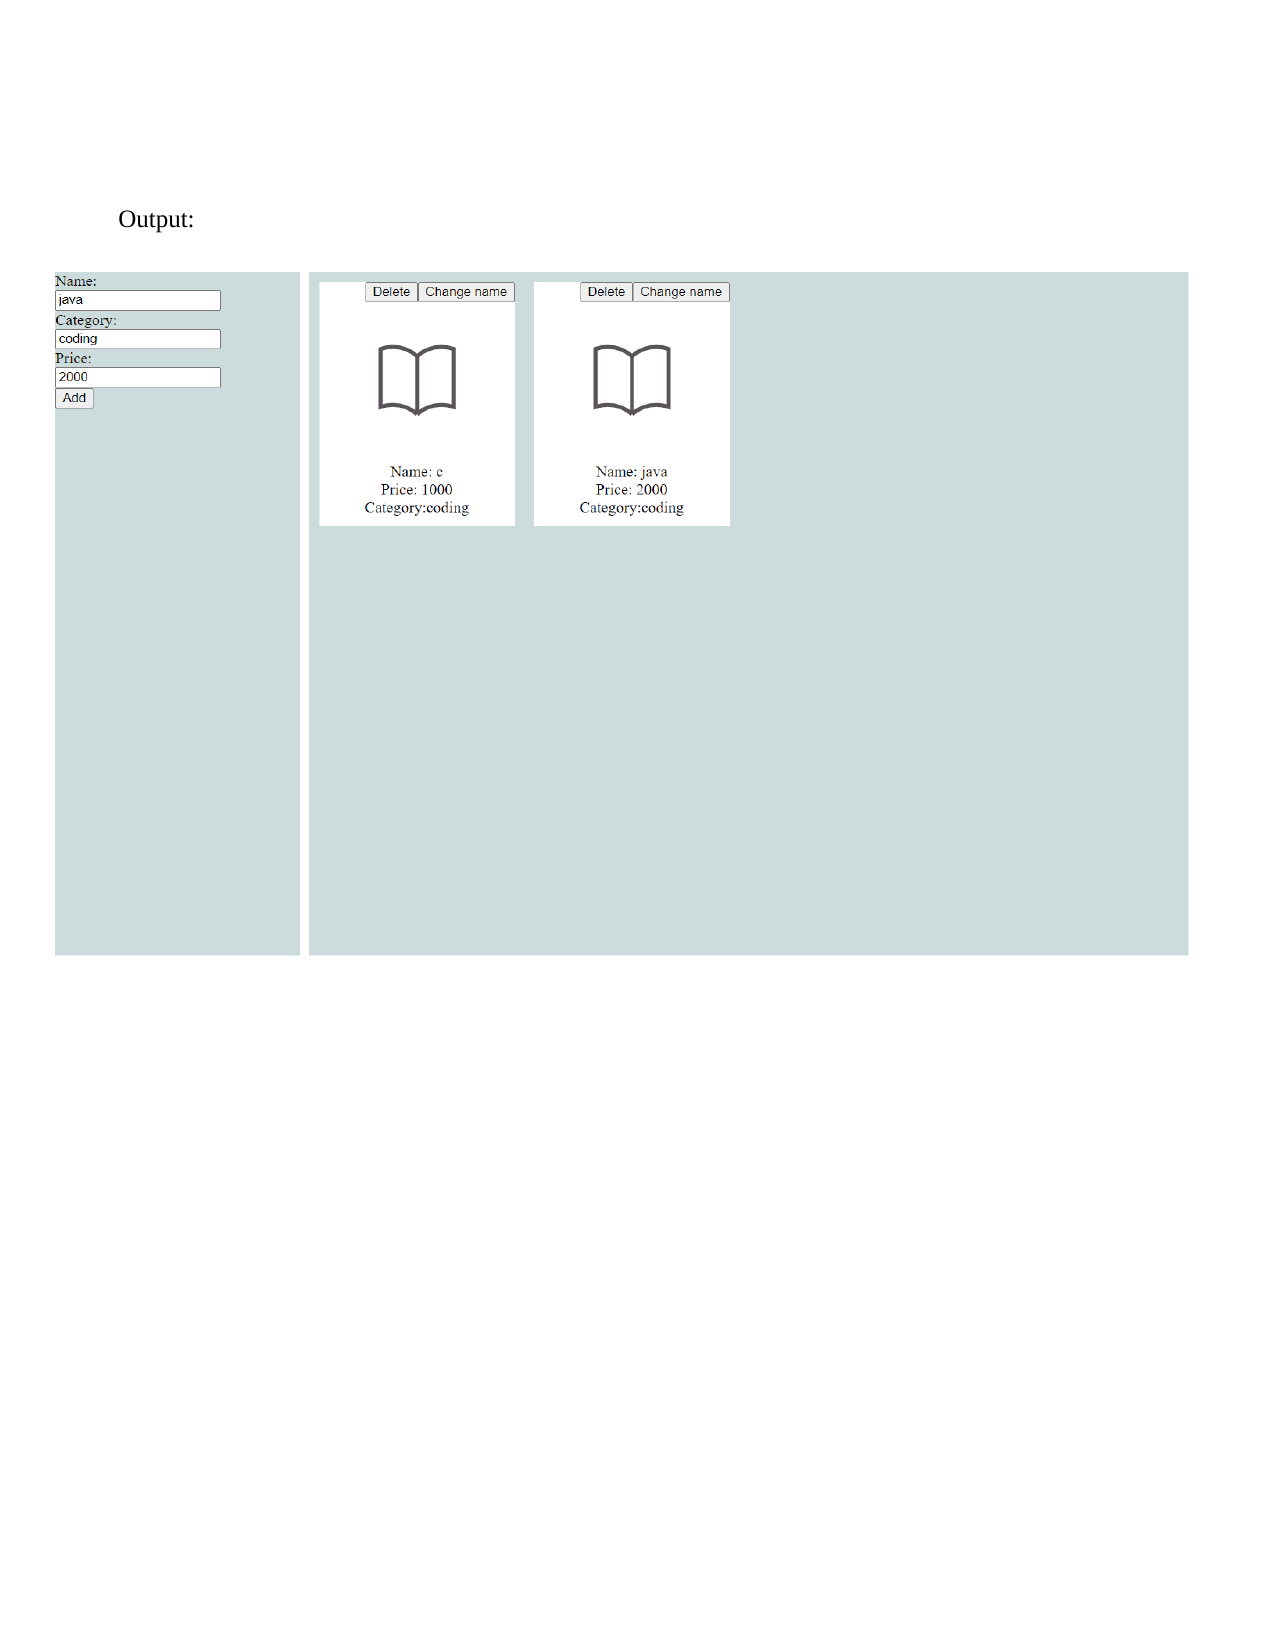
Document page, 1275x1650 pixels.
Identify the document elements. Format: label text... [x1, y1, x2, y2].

text Output: [118, 204, 1157, 233]
picture [51, 266, 1224, 959]
